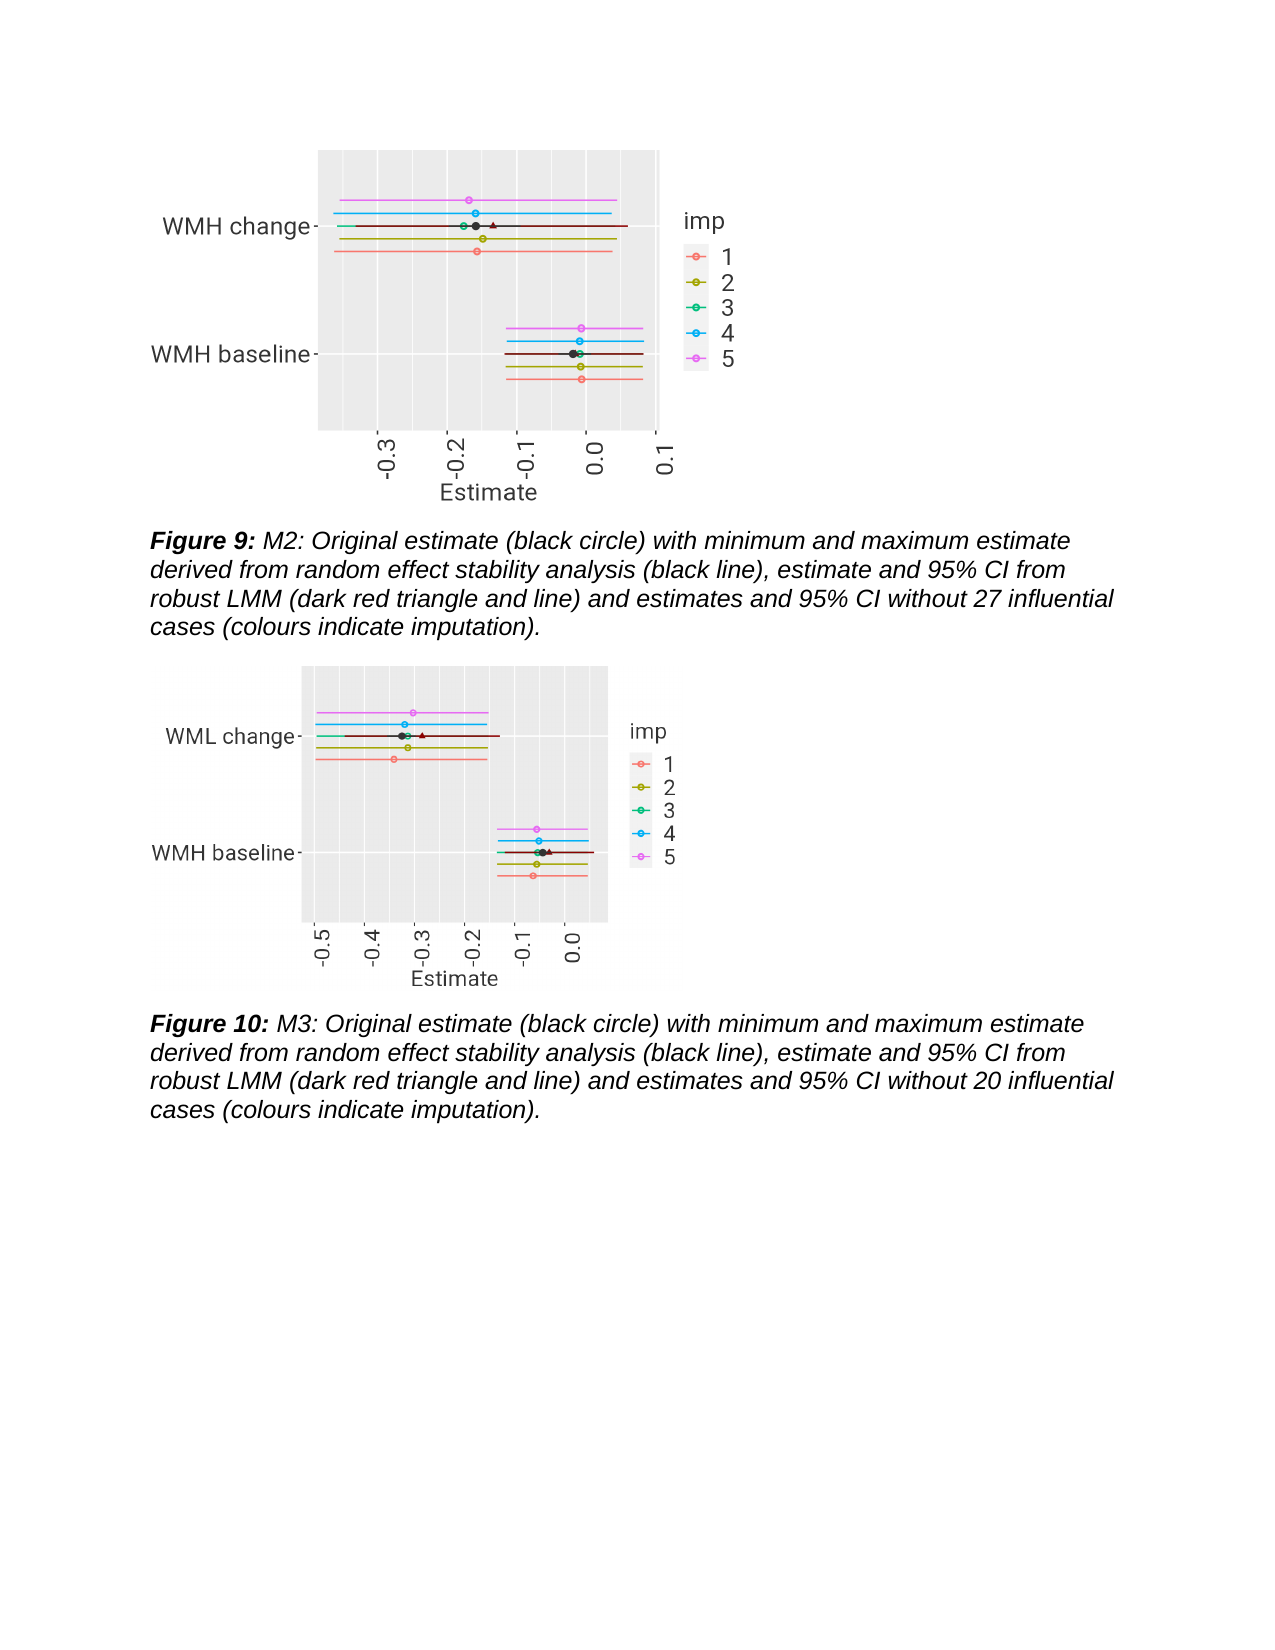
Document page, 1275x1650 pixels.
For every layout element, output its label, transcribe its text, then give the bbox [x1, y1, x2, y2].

text Figure 10: M3: Original estimate (black circle) with minimum and maximum estimate derived from random effect stability analysis (black line), estimate and 95% CI from robust LMM (dark red triangle and line) and estimates and 95% CI without 20 influential cases (colours indicate imputation). [150, 660, 1125, 1124]
text Figure 9: M2: Original estimate (black circle) with minimum and maximum estimate derived from random effect stability analysis (black line), estimate and 95% CI from robust LMM (dark red triangle and line) and estimates and 95% CI without 27 influential cases (colours indicate imputation). [150, 526, 1125, 641]
picture [150, 150, 743, 506]
picture [151, 666, 683, 991]
